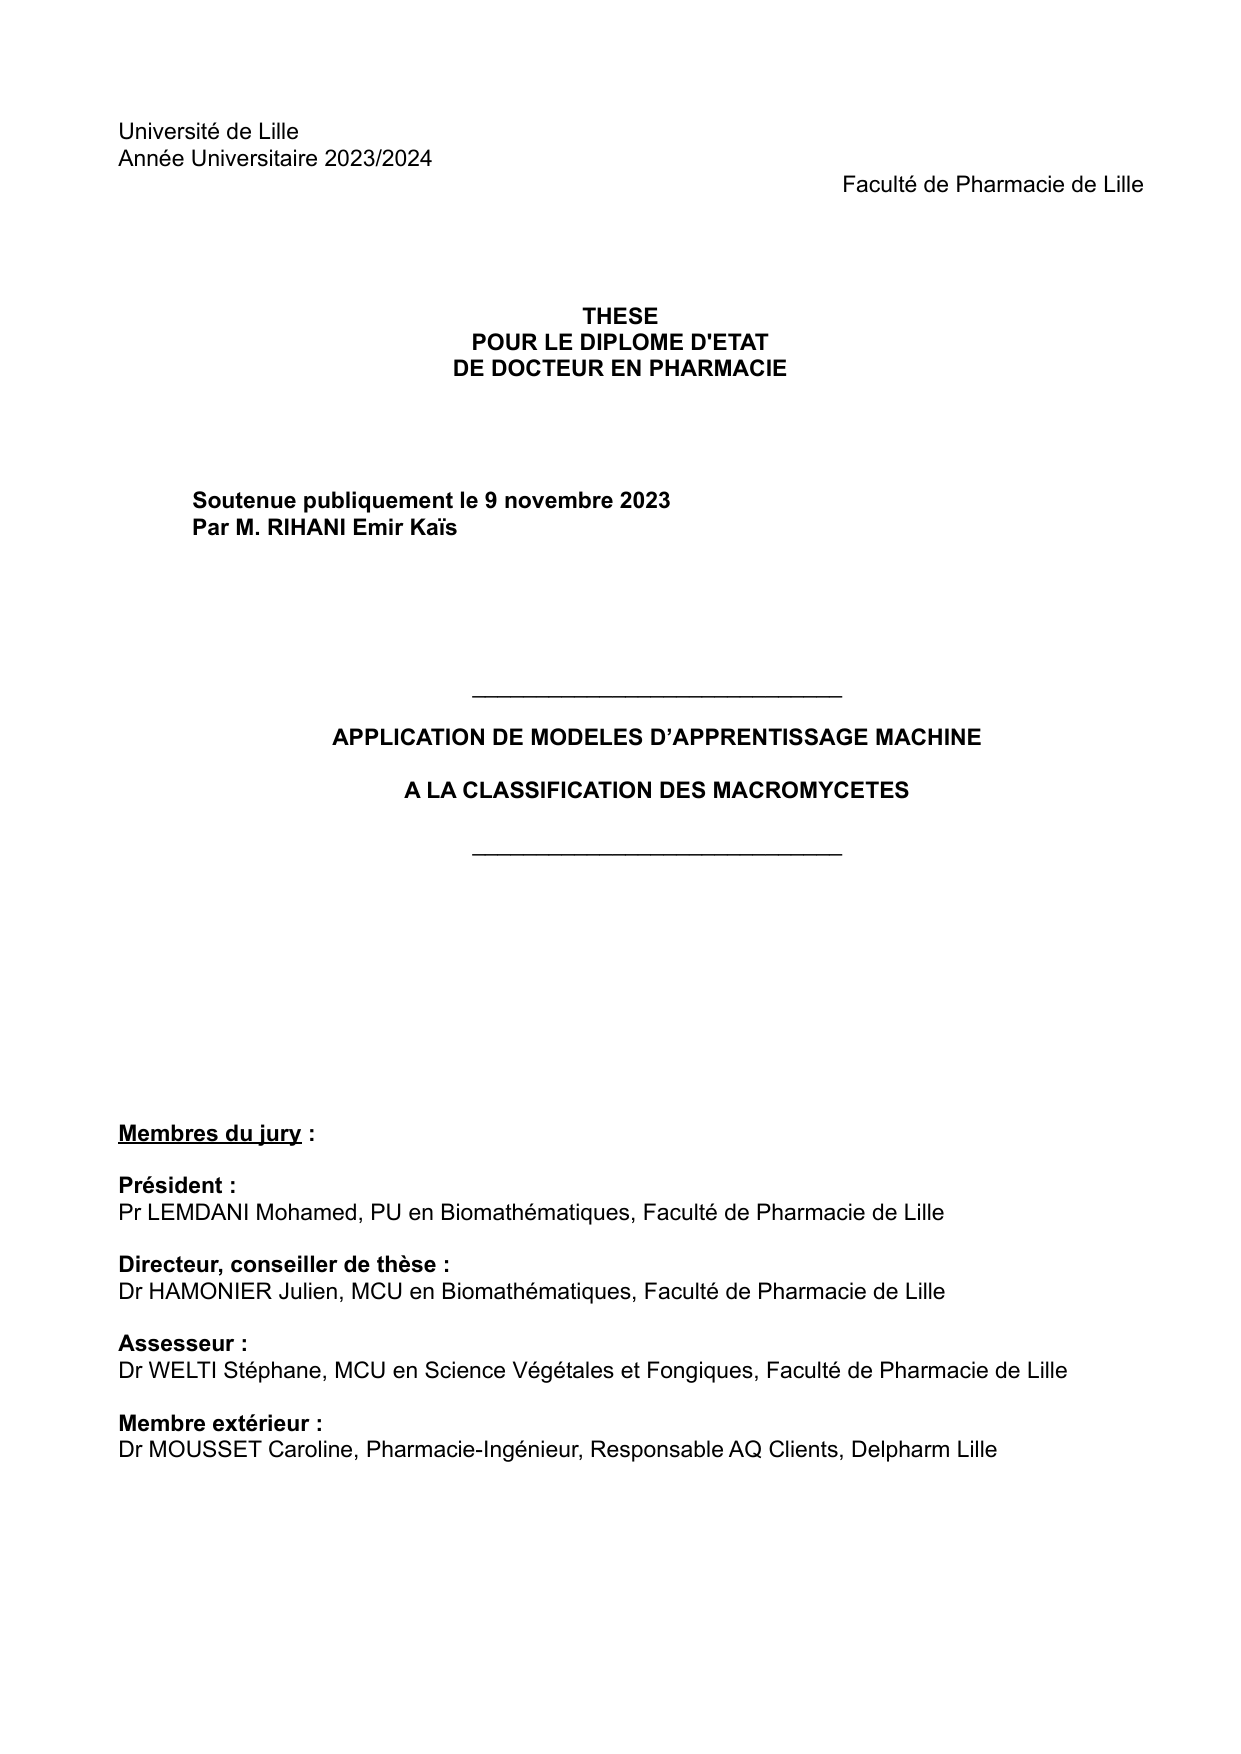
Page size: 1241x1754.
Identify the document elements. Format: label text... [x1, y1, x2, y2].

text POUR LE DIPLOME D'ETAT [118, 329, 1122, 355]
text Dr WELTI Stéphane, MCU en Science Végétales et Fongiques, Faculté de Pharmacie de Lille [118, 1357, 1122, 1383]
text A LA CLASSIFICATION DES MACROMYCETES [118, 777, 1122, 803]
text DE DOCTEUR EN PHARMACIE [118, 355, 1122, 382]
text _____________________________ [118, 830, 1122, 856]
text Membres du jury : [118, 1119, 1122, 1146]
text Soutenue publiquement le 9 novembre 2023 [118, 487, 1122, 513]
text Assesseur : [118, 1330, 1122, 1357]
text Président : Pr LEMDANI Mohamed, PU en Biomathématiques, Faculté de Pharmacie de Lille [118, 1172, 1122, 1225]
text Faculté de Pharmacie de Lille [118, 171, 1144, 197]
text Année Universitaire 2023/2024 [118, 144, 1122, 171]
text _____________________________ [118, 672, 1122, 698]
text Université de Lille [118, 118, 1122, 144]
text Par M. RIHANI Emir Kaïs [118, 513, 1122, 540]
text Directeur, conseiller de thèse : Dr HAMONIER Julien, MCU en Biomathématiques, Faculté de Pharmacie de Lille [118, 1251, 1122, 1304]
text Dr MOUSSET Caroline, Pharmacie-Ingénieur, Responsable AQ Clients, Delpharm Lille [118, 1436, 1122, 1462]
text Membre extérieur : [118, 1409, 1122, 1436]
text THESE [118, 303, 1122, 329]
text APPLICATION DE MODELES D’APPRENTISSAGE MACHINE [118, 724, 1122, 751]
